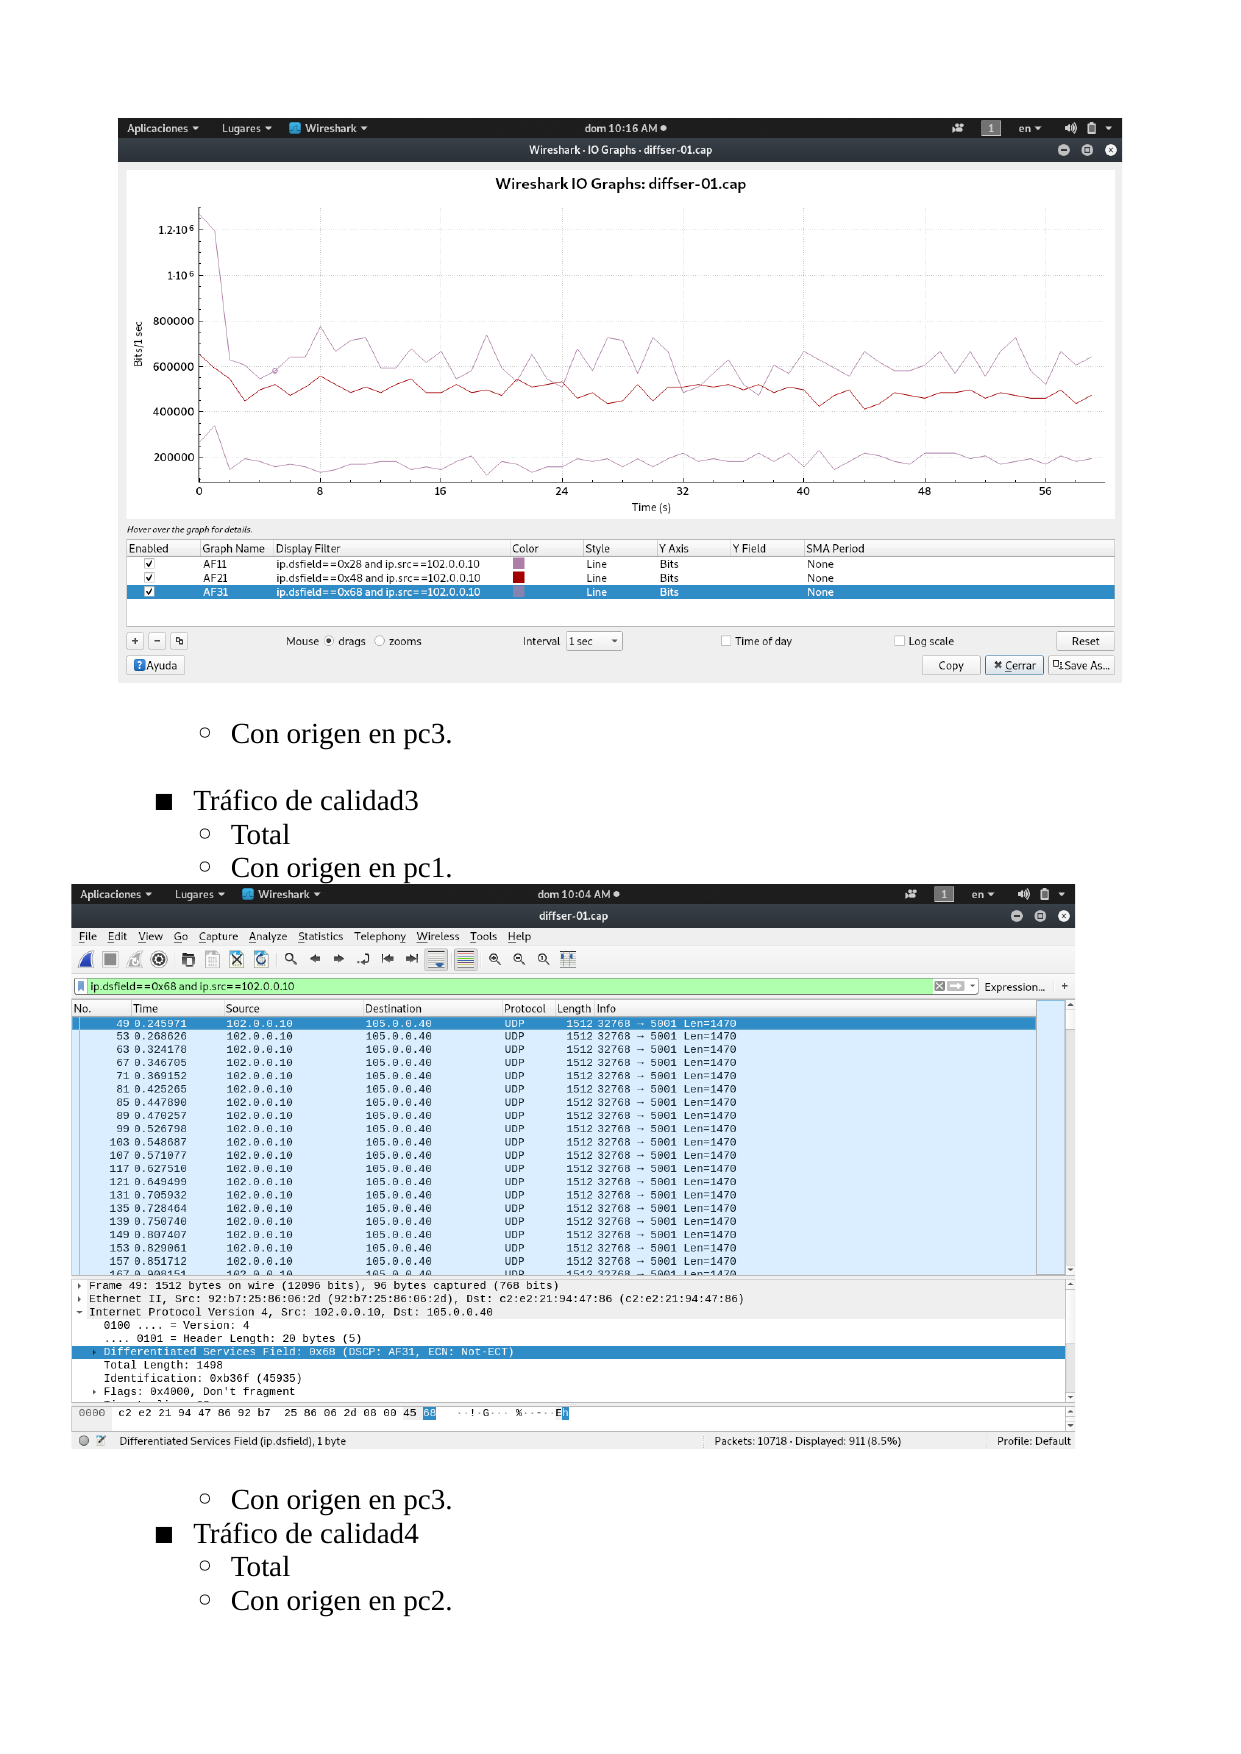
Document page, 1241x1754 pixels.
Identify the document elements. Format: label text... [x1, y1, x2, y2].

list Con origen en pc3. [193, 716, 1122, 750]
list Con origen en pc3. [193, 1482, 1122, 1516]
list Tráfico de calidad4 [156, 1516, 1122, 1549]
picture [118, 118, 1123, 683]
list Total [193, 817, 1122, 851]
picture [71, 884, 1076, 1449]
list Total [193, 1549, 1122, 1583]
list Tráfico de calidad3 [156, 783, 1122, 817]
list Con origen en pc2. [193, 1583, 1122, 1617]
list Con origen en pc1. [193, 851, 1122, 884]
